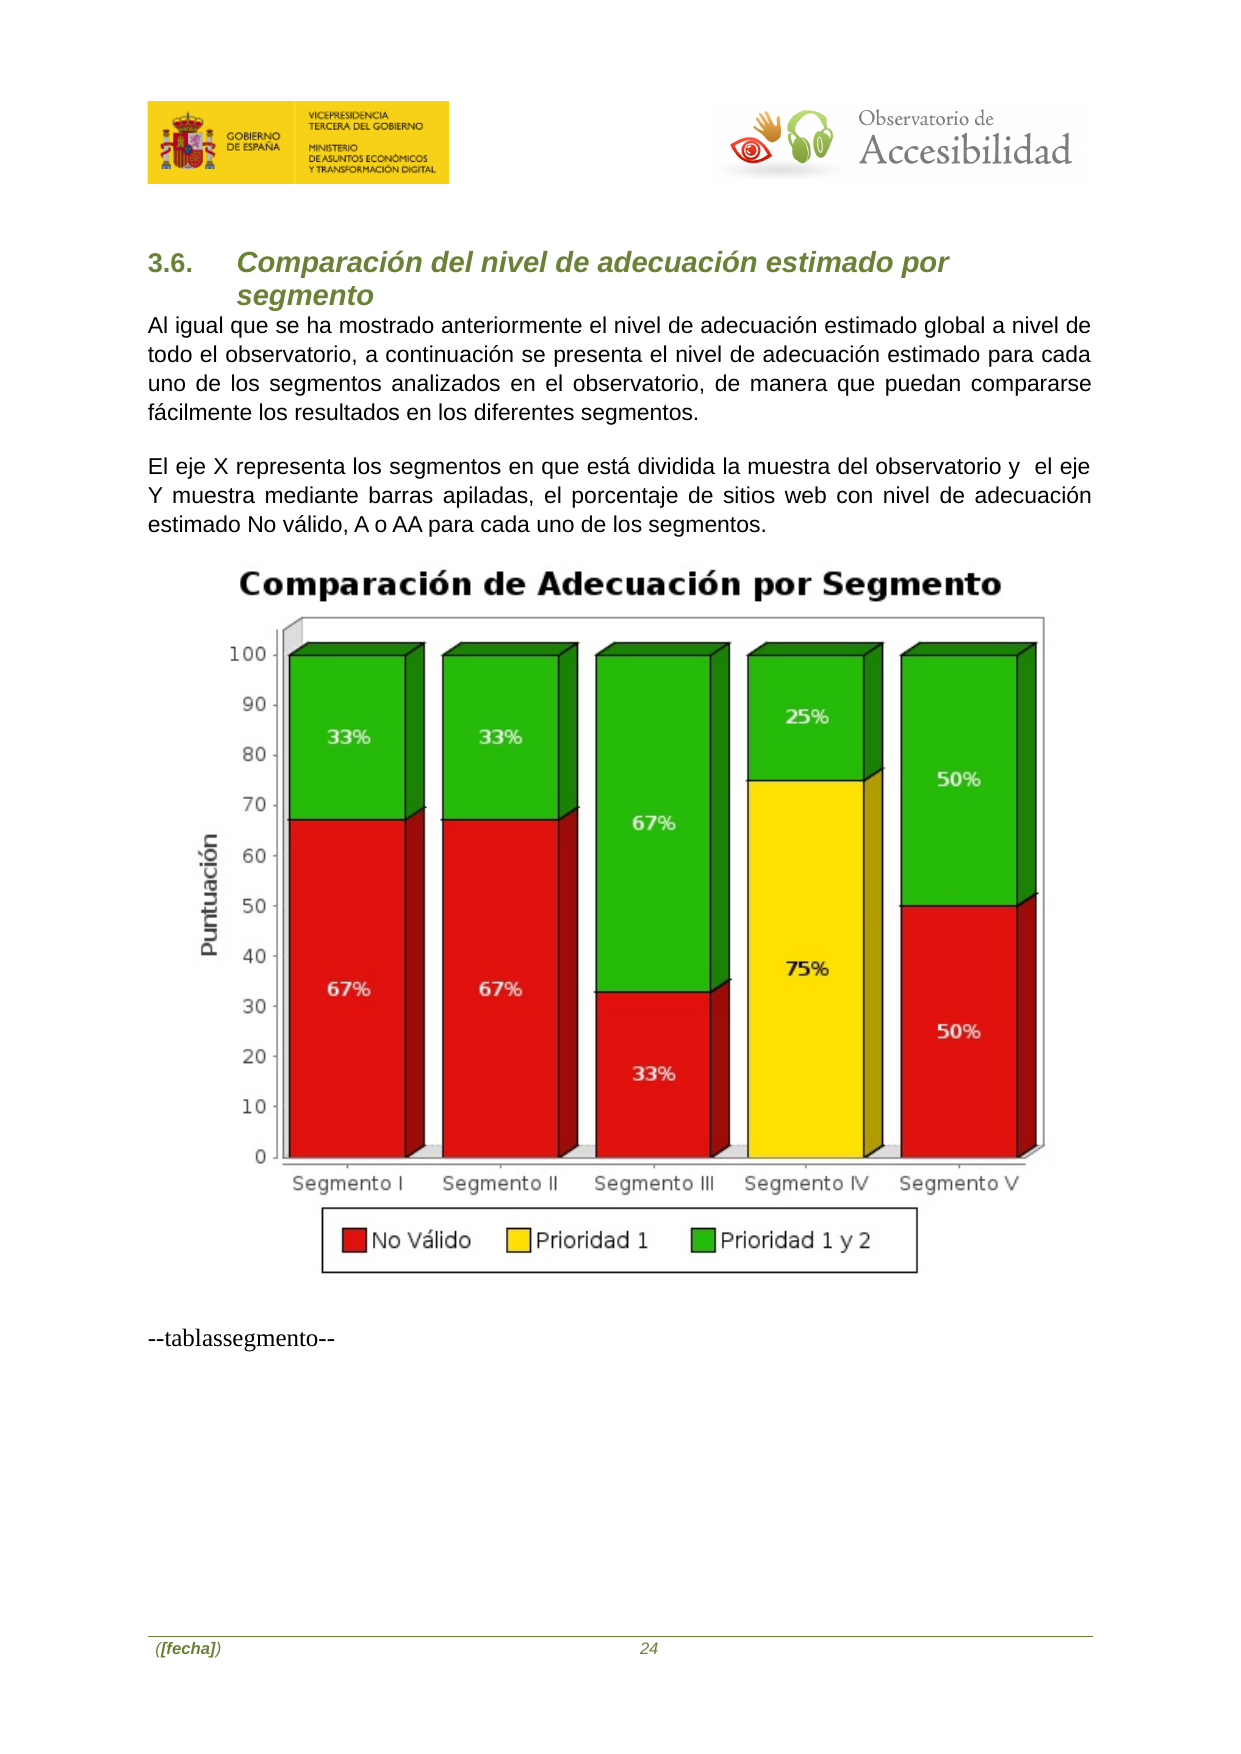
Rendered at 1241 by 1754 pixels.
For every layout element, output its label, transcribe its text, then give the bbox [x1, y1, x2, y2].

text Al igual que se ha mostrado anteriormente el nivel de adecuación estimado global a nivel de todo el observatorio, a continuación se presenta el nivel de adecuación estimado para cada uno de los segmentos analizados en el observatorio, de manera que puedan compararse fácilmente los resultados en los diferentes segmentos. [148, 312, 1092, 425]
text El eje X representa los segmentos en que está dividida la muestra del observatorio y el eje Y muestra mediante barras apiladas, el porcentaje de sitios web con nivel de adecuación estimado No válido, A o AA para cada uno de los segmentos. [148, 453, 1092, 537]
subtitle Comparación del nivel de adecuación estimado por segmento [148, 245, 1092, 312]
picture [178, 564, 1062, 1275]
picture [710, 101, 1086, 184]
picture [147, 101, 450, 184]
text --tablassegmento-- [148, 1323, 1092, 1352]
